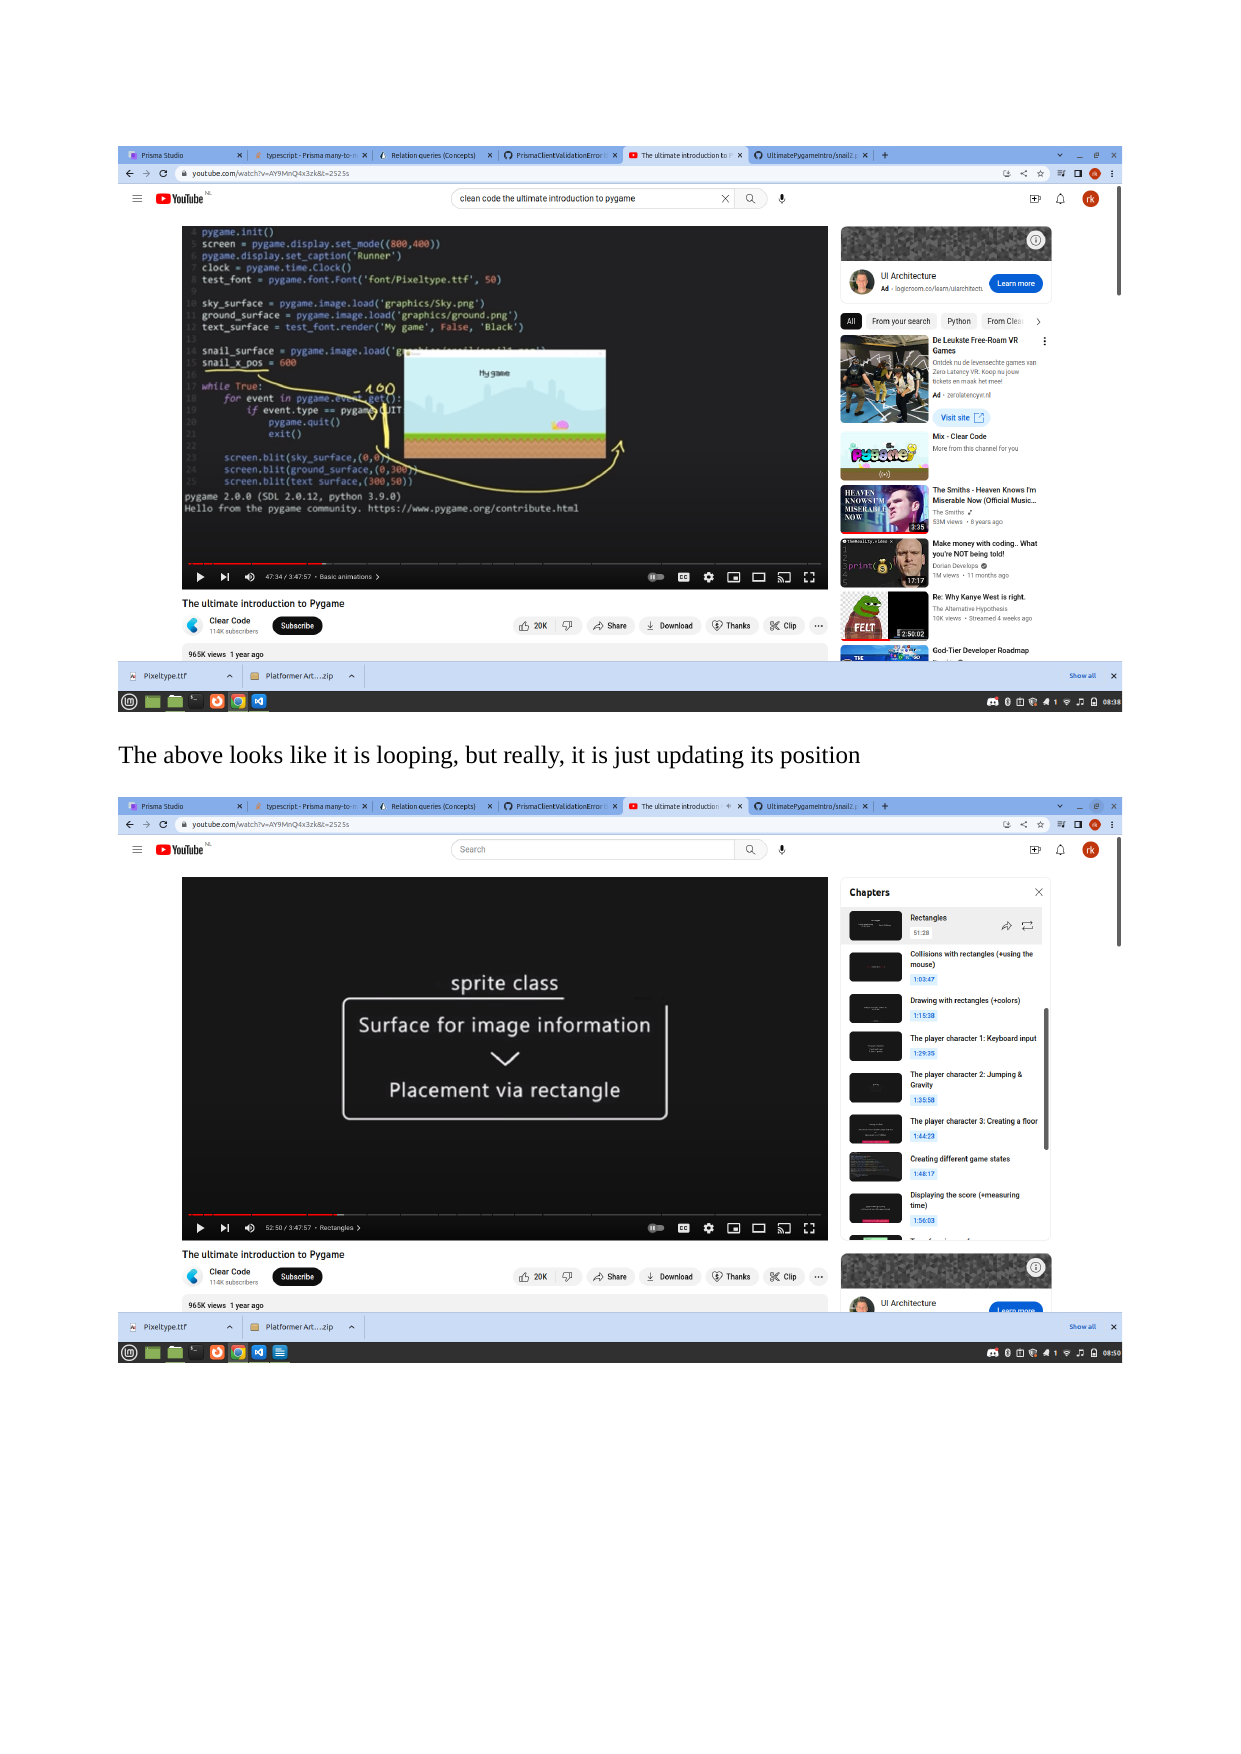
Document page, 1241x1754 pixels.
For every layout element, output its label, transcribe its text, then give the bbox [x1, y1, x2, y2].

text The above looks like it is looping, but really, it is just updating its position [118, 740, 1122, 769]
picture [118, 146, 1123, 712]
picture [118, 797, 1123, 1363]
